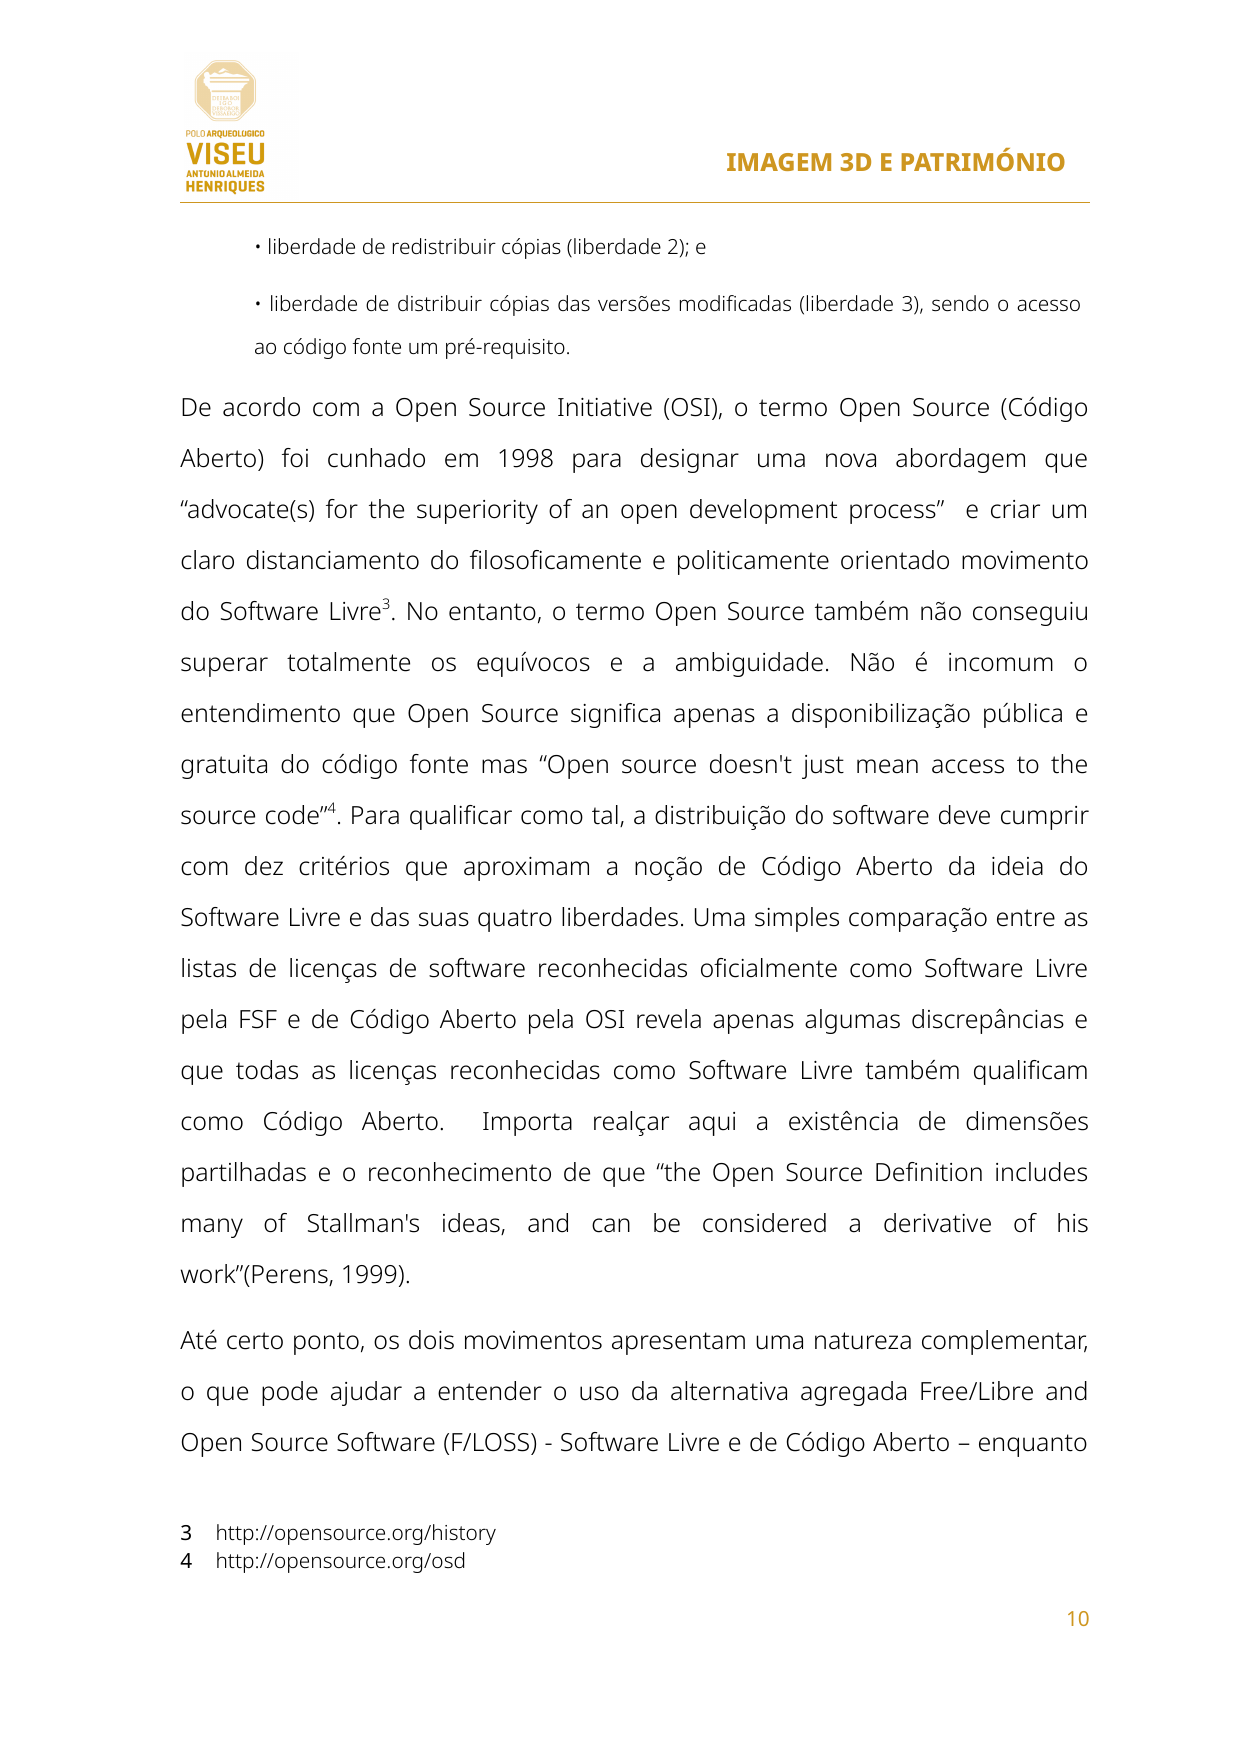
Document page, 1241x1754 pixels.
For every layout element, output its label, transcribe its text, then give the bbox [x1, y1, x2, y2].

picture [183, 52, 299, 201]
text • liberdade de redistribuir cópias (liberdade 2); e [180, 232, 1090, 261]
text Até certo ponto, os dois movimentos apresentam uma natureza complementar, o que pode ajudar a entender o uso da alternativa agregada Free/Libre and Open Source Software (F/LOSS) - Software Livre e de Código Aberto – enquanto [180, 1323, 1090, 1459]
text De acordo com a Open Source Initiative (OSI), o termo Open Source (Código Aberto) foi cunhado em 1998 para designar uma nova abordagem que “advocate(s) for the superiority of an open development process” e criar um claro distanciamento do filosoficamente e politicamente orientado movimento do Software Livre. No entanto, o termo Open Source também não conseguiu superar totalmente os equívocos e a ambiguidade. Não é incomum o entendimento que Open Source significa apenas a disponibilização pública e gratuita do código fonte mas “Open source doesn't just mean access to the source code”. Para qualificar como tal, a distribuição do software deve cumprir com dez critérios que aproximam a noção de Código Aberto da ideia do Software Livre e das suas quatro liberdades. Uma simples comparação entre as listas de licenças de software reconhecidas oficialmente como Software Livre pela FSF e de Código Aberto pela OSI revela apenas algumas discrepâncias e que todas as licenças reconhecidas como Software Livre também qualificam como Código Aberto. Importa realçar aqui a existência de dimensões partilhadas e o reconhecimento de que “the Open Source Definition includes many of Stallman's ideas, and can be considered a derivative of his work”(Perens, 1999). [180, 389, 1090, 1291]
text • liberdade de distribuir cópias das versões modificadas (liberdade 3), sendo o acesso ao código fonte um pré-requisito. [180, 289, 1090, 361]
text http://opensource.org/history [180, 1518, 1090, 1547]
text http://opensource.org/osd [180, 1547, 1090, 1575]
